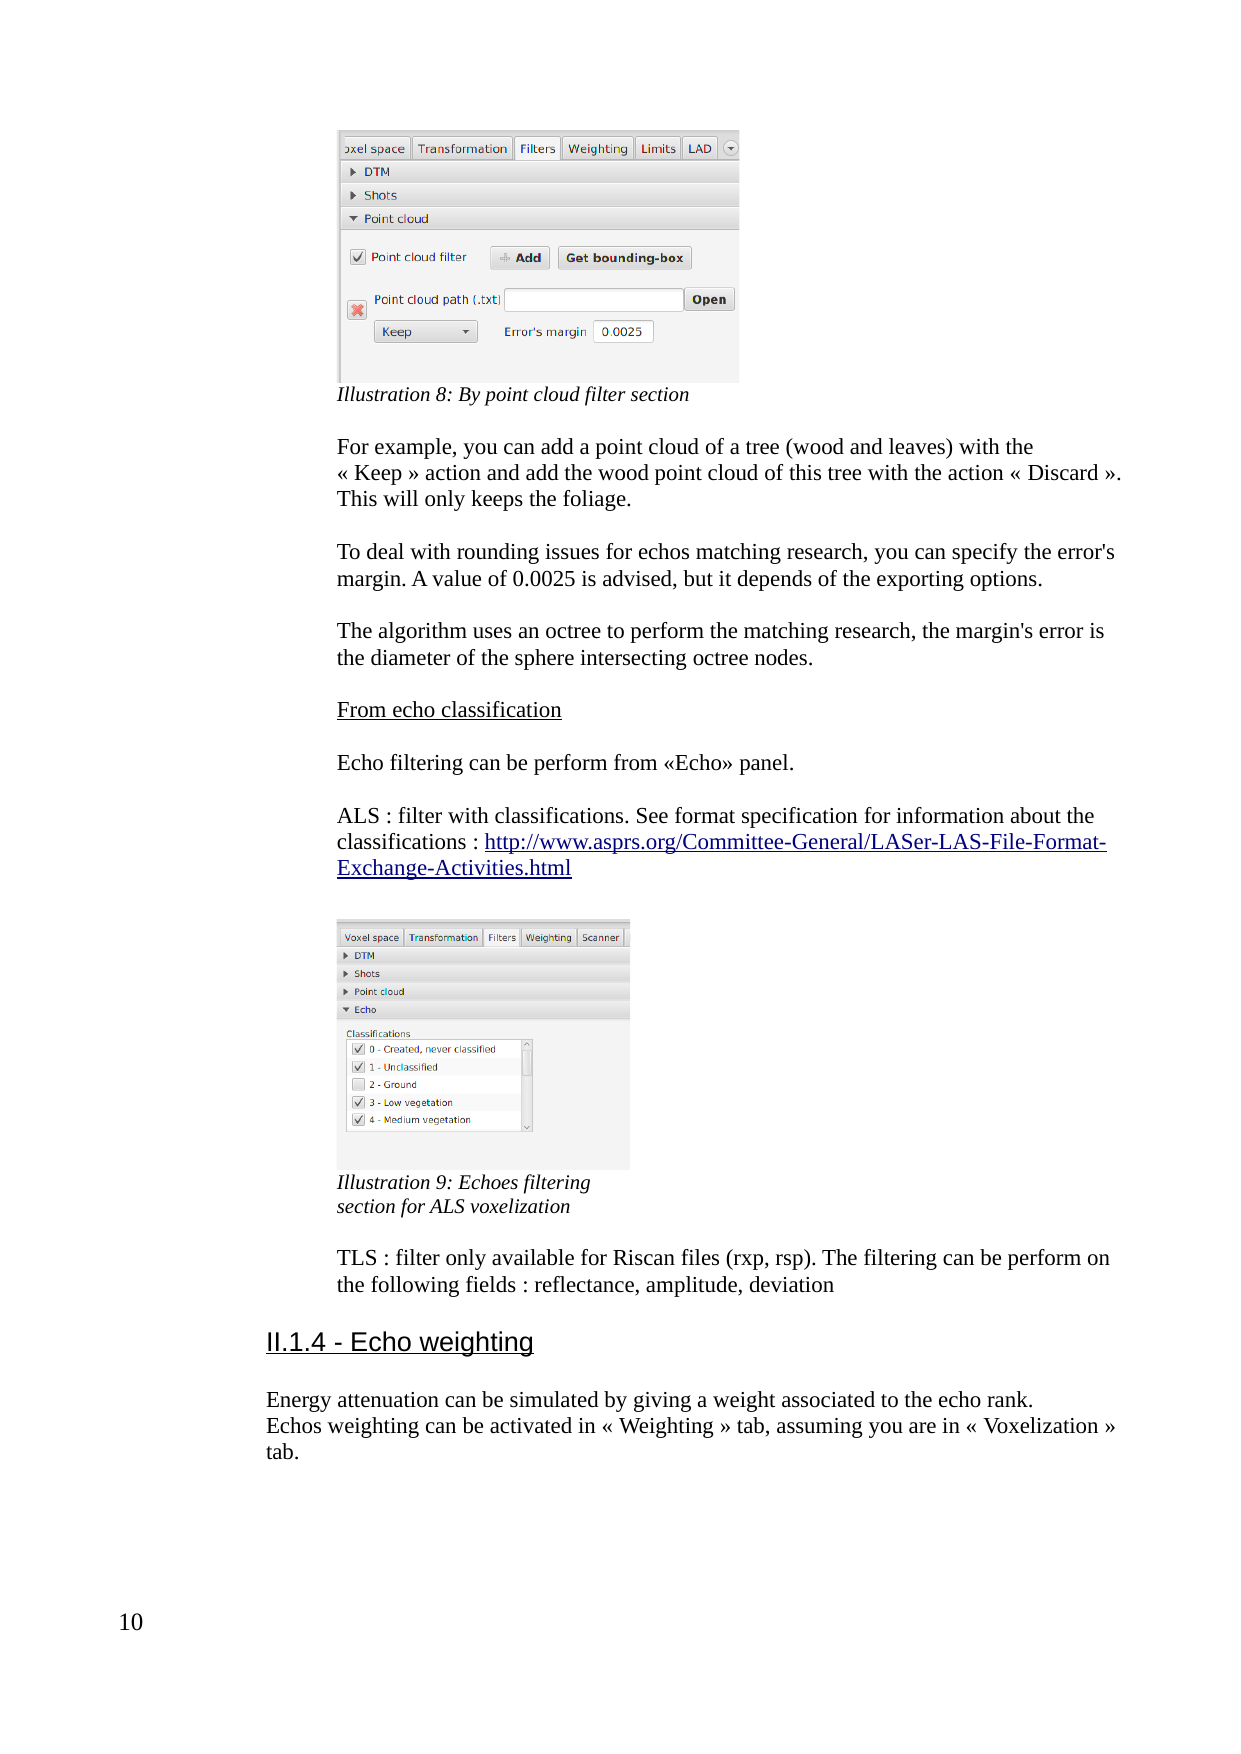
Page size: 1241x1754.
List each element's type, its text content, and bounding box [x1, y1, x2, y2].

text Echo filtering can be perform from «Echo» panel. [337, 749, 1122, 775]
text This will only keeps the foliage. [337, 486, 1122, 512]
text ALS : filter with classifications. See format specification for information about the classifications : http://www.asprs.org/Committee-General/LASer-LAS-File-Format-Exchange-Activities.html [337, 802, 1122, 881]
subtitle II.1.4 - Echo weighting [266, 1326, 1122, 1357]
text Illustration 9: Echoes filtering section for ALS voxelization [337, 1170, 630, 1218]
text TLS : filter only available for Riscan files (rxp, rsp). The filtering can be perform on the following fields : reflectance, amplitude, deviation [337, 1244, 1122, 1297]
picture [336, 919, 631, 1170]
picture [336, 130, 740, 383]
text Energy attenuation can be simulated by giving a weight associated to the echo rank. [266, 1386, 1122, 1412]
text For example, you can add a point cloud of a tree (wood and leaves) with the « Keep » action and add the wood point cloud of this tree with the action « Discard ». [337, 433, 1122, 486]
text The algorithm uses an octree to perform the matching research, the margin's error is the diameter of the sphere intersecting octree nodes. [337, 617, 1122, 670]
text Illustration 8: By point cloud filter section [337, 383, 739, 406]
text From echo classification [337, 696, 1122, 723]
text To deal with rounding issues for echos matching research, you can specify the error's margin. A value of 0.0025 is advised, but it depends of the exporting options. [337, 538, 1122, 591]
text Echos weighting can be activated in « Weighting » tab, assuming you are in « Voxelization » tab. [266, 1412, 1122, 1465]
